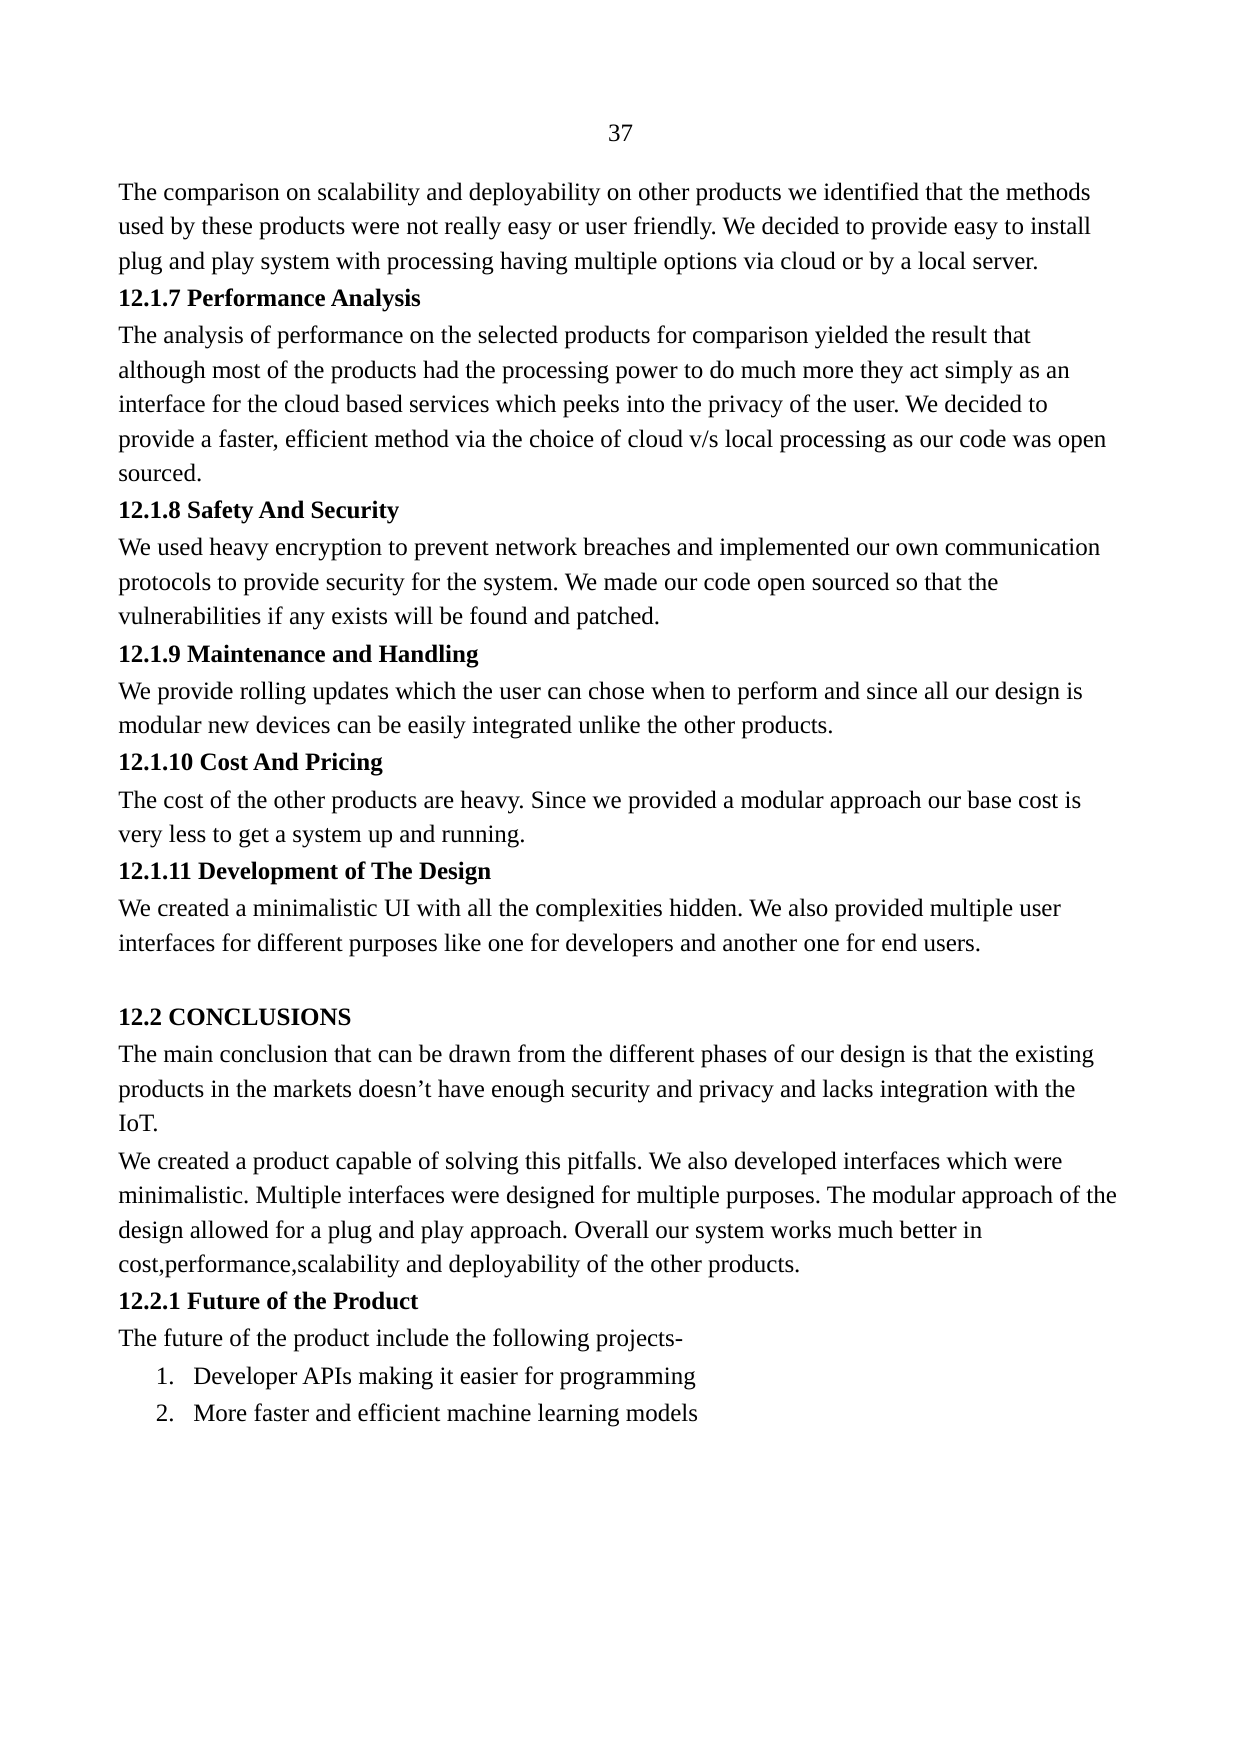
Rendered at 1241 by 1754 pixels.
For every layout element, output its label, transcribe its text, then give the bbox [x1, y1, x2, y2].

text The cost of the other products are heavy. Since we provided a modular approach our base cost is very less to get a system up and running. [118, 785, 1122, 848]
text 12.1.11 Development of The Design [118, 856, 1122, 885]
list More faster and efficient machine learning models [156, 1398, 1122, 1427]
text The future of the product include the following projects- [118, 1323, 1122, 1352]
text We created a product capable of solving this pitfalls. We also developed interfaces which were minimalistic. Multiple interfaces were designed for multiple purposes. The modular approach of the design allowed for a plug and play approach. Overall our system works much better in cost,performance,scalability and deployability of the other products. [118, 1146, 1122, 1278]
text The main conclusion that can be drawn from the different phases of our design is that the existing products in the markets doesn’t have enough security and privacy and lacks integration with the IoT. [118, 1039, 1122, 1137]
text We used heavy encryption to prevent network breaches and implemented our own communication protocols to provide security for the system. We made our code open sourced so that the vulnerabilities if any exists will be found and patched. [118, 532, 1122, 630]
text 12.1.7 Performance Analysis [118, 283, 1122, 312]
text The comparison on scalability and deployability on other products we identified that the methods used by these products were not really easy or user friendly. We decided to provide easy to install plug and play system with processing having multiple options via cloud or by a local server. [118, 177, 1122, 274]
text 12.1.8 Safety And Security [118, 495, 1122, 524]
text The analysis of performance on the selected products for comparison yielded the result that although most of the products had the processing power to do much more they act simply as an interface for the cloud based services which peeks into the privacy of the user. We decided to provide a faster, efficient method via the choice of cloud v/s local processing as our code was open sourced. [118, 320, 1122, 487]
text 12.1.10 Cost And Pricing [118, 747, 1122, 776]
list Developer APIs making it easier for programming [156, 1361, 1122, 1389]
text We created a minimalistic UI with all the complexities hidden. We also provided multiple user interfaces for different purposes like one for developers and another one for end users. [118, 893, 1122, 957]
text 12.1.9 Maintenance and Handling [118, 639, 1122, 667]
text We provide rolling updates which the user can chose when to perform and since all our design is modular new devices can be easily integrated unlike the other products. [118, 676, 1122, 739]
text 12.2.1 Future of the Product [118, 1286, 1122, 1315]
text 12.2 CONCLUSIONS [118, 1002, 1122, 1031]
